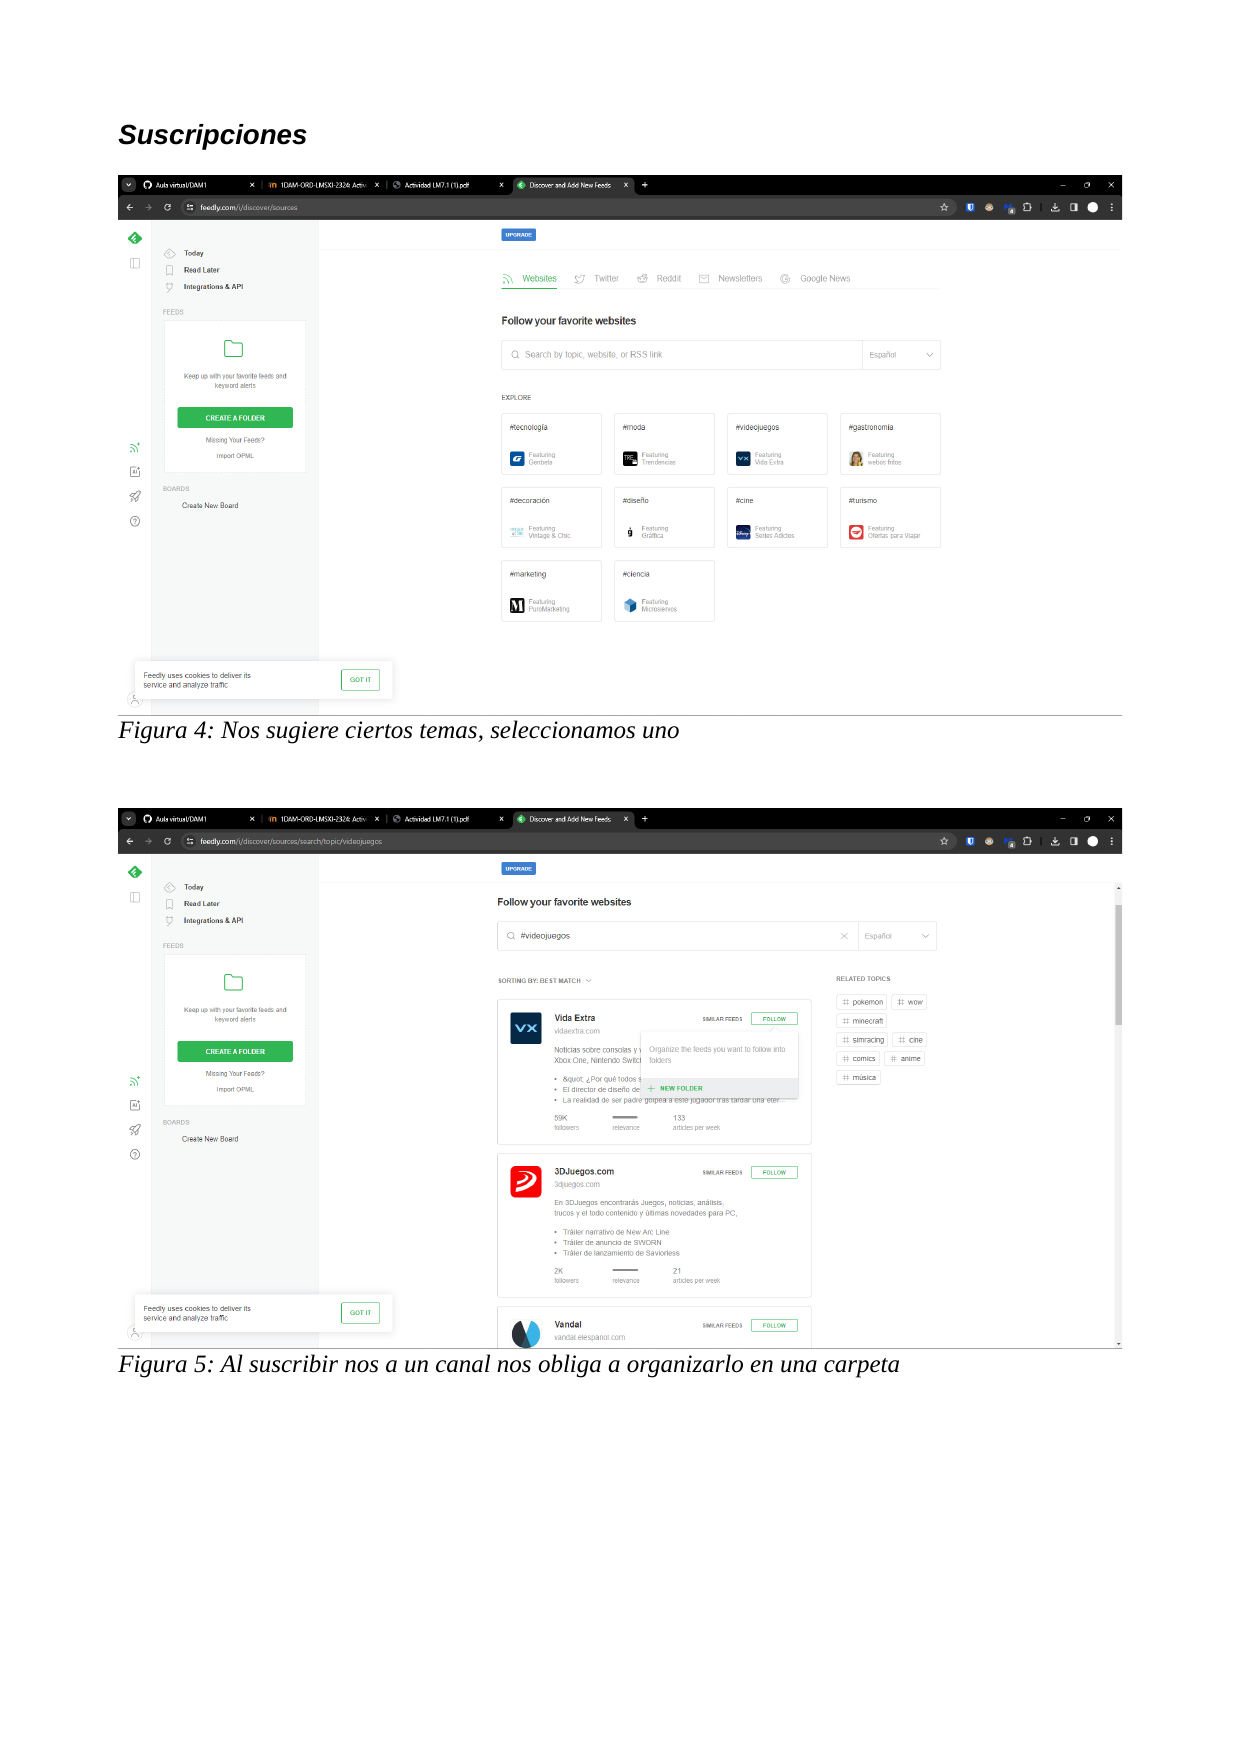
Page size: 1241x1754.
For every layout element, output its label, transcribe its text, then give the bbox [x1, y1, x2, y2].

text Figura 4: Nos sugiere ciertos temas, seleccionamos uno [118, 716, 1122, 744]
text Figura 5: Al suscribir nos a un canal nos obliga a organizarlo en una carpeta [118, 1349, 1122, 1377]
picture [118, 175, 1123, 716]
picture [118, 808, 1123, 1349]
subtitle Suscripciones [118, 118, 1122, 150]
